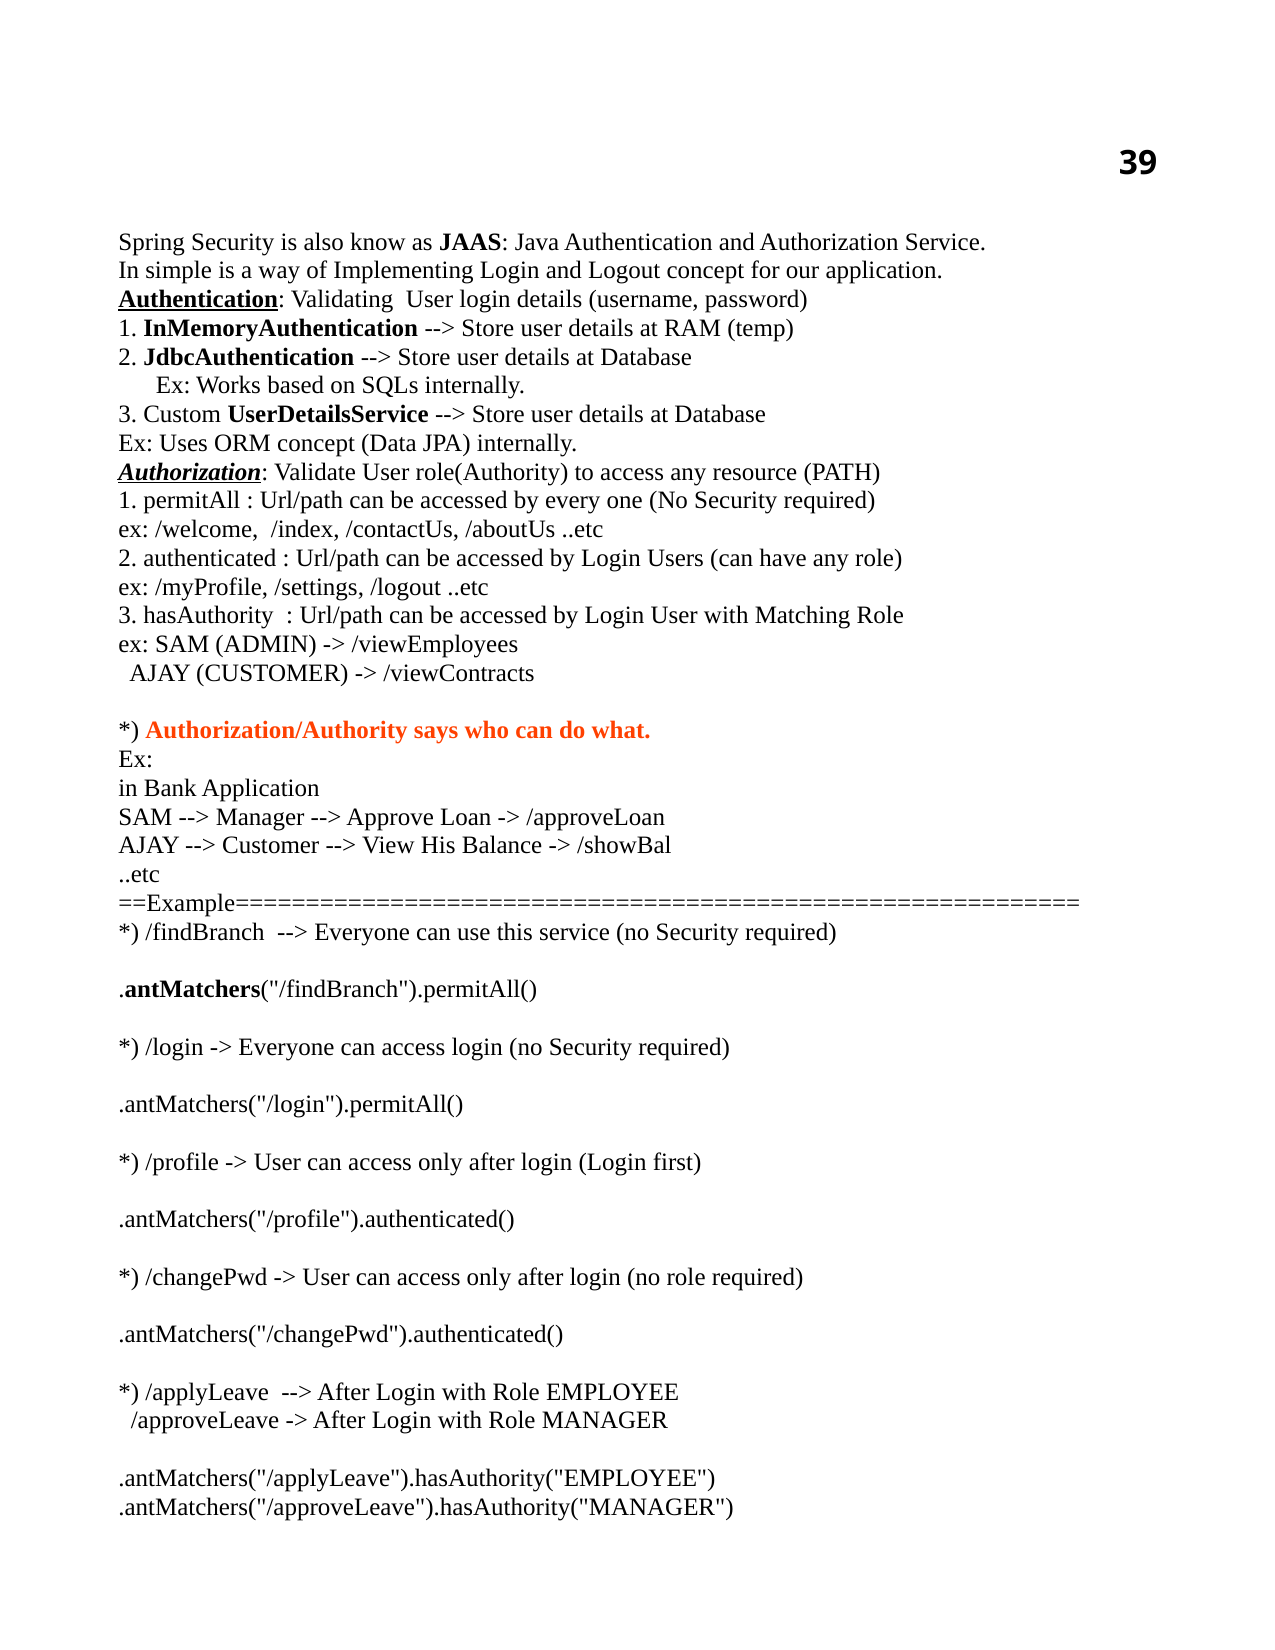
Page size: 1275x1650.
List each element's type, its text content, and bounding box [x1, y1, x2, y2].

text .antMatchers("/findBranch").permitAll() [118, 974, 1157, 1003]
text 3. Custom UserDetailsService --> Store user details at Database [118, 399, 1157, 428]
text 3. hasAuthority : Url/path can be accessed by Login User with Matching Role [118, 600, 1157, 629]
text Ex: Works based on SQLs internally. [118, 370, 1157, 399]
text AJAY --> Customer --> View His Balance -> /showBal [118, 830, 1157, 859]
text 1. InMemoryAuthentication --> Store user details at RAM (temp) [118, 313, 1157, 342]
text Ex: [118, 744, 1157, 773]
text *) /findBranch --> Everyone can use this service (no Security required) [118, 917, 1157, 945]
text in Bank Application [118, 773, 1157, 802]
text .antMatchers("/applyLeave").hasAuthority("EMPLOYEE") [118, 1463, 1157, 1492]
text *) Authorization/Authority says who can do what. [118, 715, 1157, 744]
text .antMatchers("/login").permitAll() [118, 1089, 1157, 1118]
text *) /changePwd -> User can access only after login (no role required) [118, 1262, 1157, 1290]
text SAM --> Manager --> Approve Loan -> /approveLoan [118, 802, 1157, 830]
text Authorization: Validate User role(Authority) to access any resource (PATH) [118, 457, 1157, 485]
text Ex: Uses ORM concept (Data JPA) internally. [118, 428, 1157, 457]
text ex: SAM (ADMIN) -> /viewEmployees [118, 629, 1157, 658]
text 1. permitAll : Url/path can be accessed by every one (No Security required) [118, 485, 1157, 514]
text .antMatchers("/changePwd").authenticated() [118, 1319, 1157, 1348]
text .antMatchers("/approveLeave").hasAuthority("MANAGER") [118, 1492, 1157, 1520]
text *) /login -> Everyone can access login (no Security required) [118, 1032, 1157, 1060]
text *) /applyLeave --> After Login with Role EMPLOYEE [118, 1377, 1157, 1405]
text AJAY (CUSTOMER) -> /viewContracts [118, 658, 1157, 687]
text 2. JdbcAuthentication --> Store user details at Database [118, 342, 1157, 370]
text 2. authenticated : Url/path can be accessed by Login Users (can have any role) [118, 543, 1157, 572]
text ..etc [118, 859, 1157, 888]
text *) /profile -> User can access only after login (Login first) [118, 1147, 1157, 1175]
text In simple is a way of Implementing Login and Logout concept for our application. [118, 255, 1157, 284]
text /approveLeave -> After Login with Role MANAGER [118, 1405, 1157, 1434]
text Authentication: Validating User login details (username, password) [118, 284, 1157, 313]
text .antMatchers("/profile").authenticated() [118, 1204, 1157, 1233]
text ex: /welcome, /index, /contactUs, /aboutUs ..etc [118, 514, 1157, 543]
text ==Example============================================================ [118, 888, 1157, 917]
text Spring Security is also know as JAAS: Java Authentication and Authorization Service. [118, 227, 1157, 255]
text ex: /myProfile, /settings, /logout ..etc [118, 572, 1157, 600]
